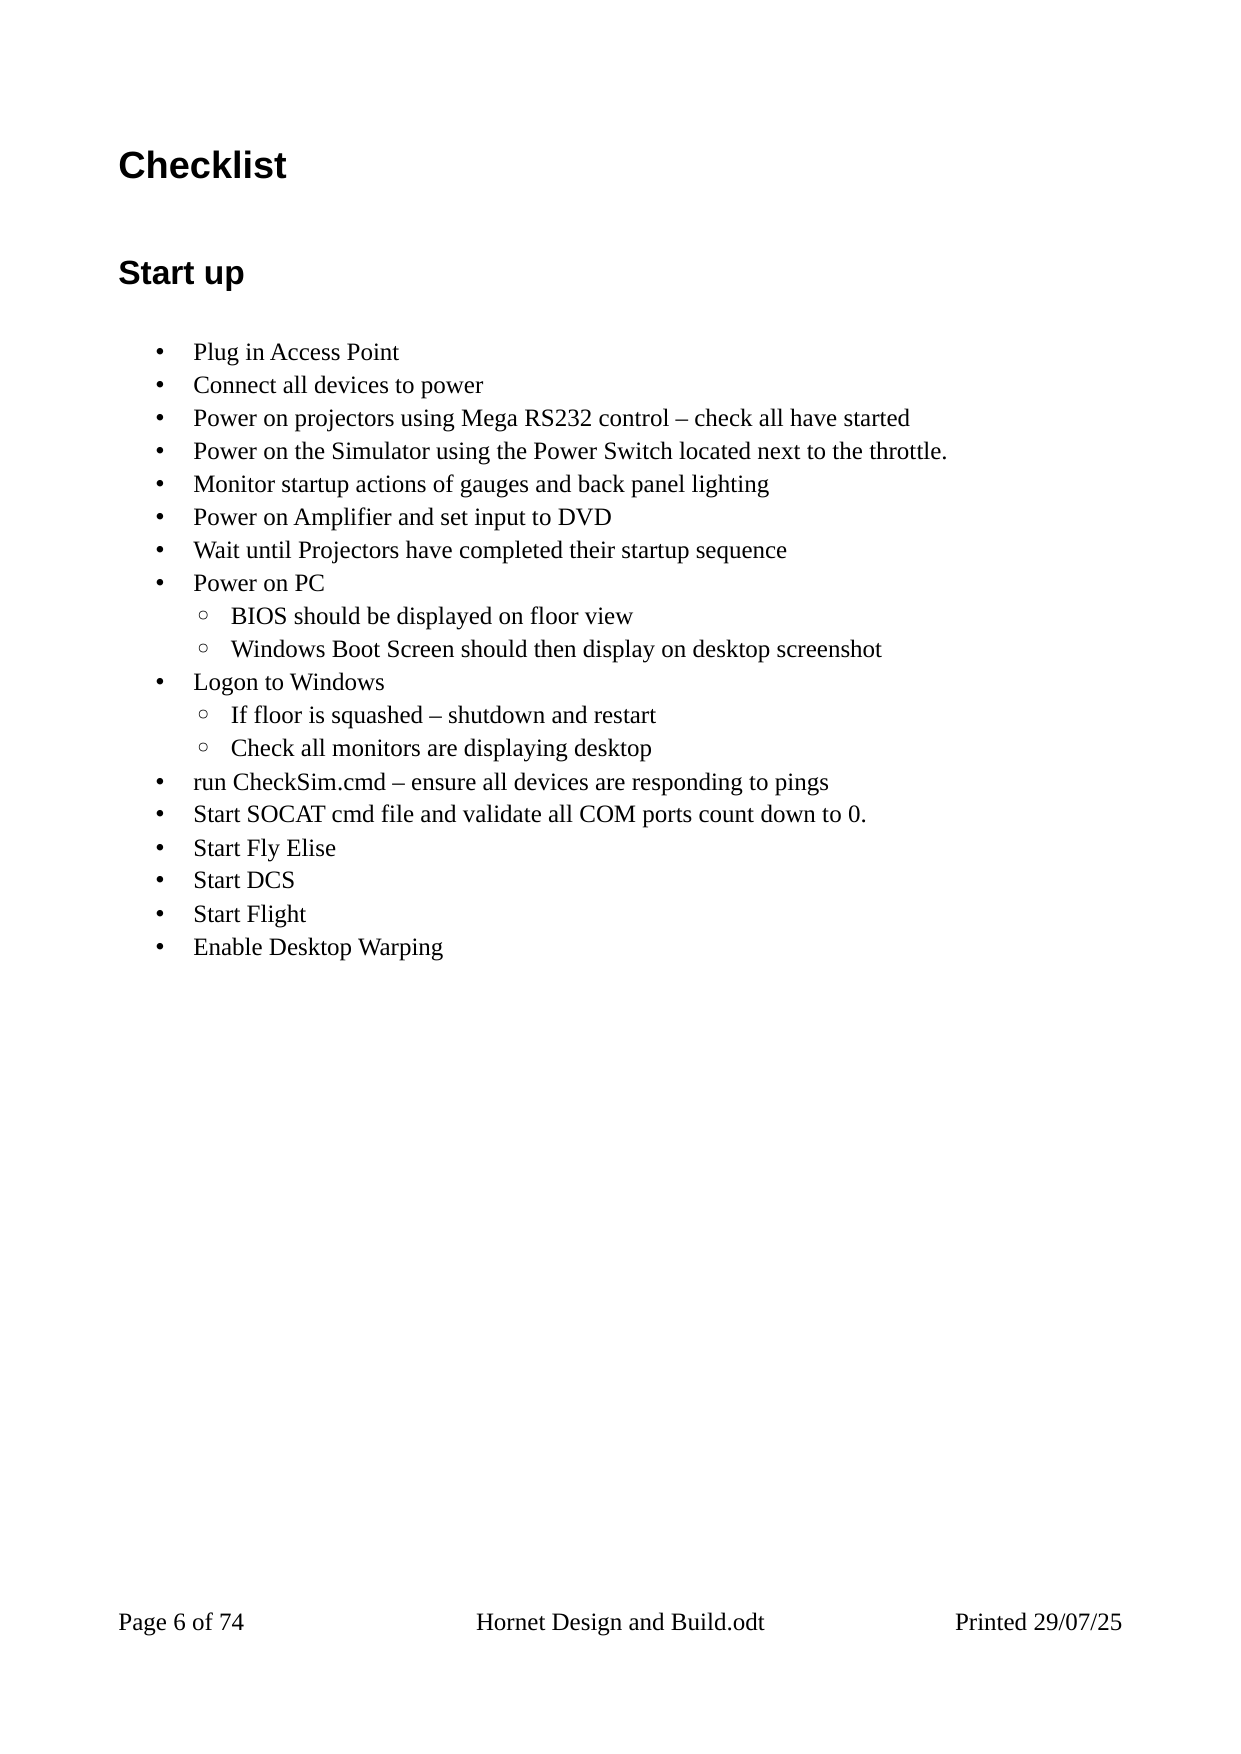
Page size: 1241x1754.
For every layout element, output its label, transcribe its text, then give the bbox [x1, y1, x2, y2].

list Start SOCAT cmd file and validate all COM ports count down to 0. [156, 799, 1122, 828]
list Logon to Windows [156, 667, 1122, 696]
subtitle Checklist [118, 143, 1122, 187]
list If floor is squashed – shutdown and restart [193, 701, 1122, 729]
list Power on the Simulator using the Power Switch located next to the throttle. [156, 436, 1122, 465]
list Check all monitors are displaying desktop [193, 733, 1122, 762]
list Power on Amplifier and set input to DVD [156, 502, 1122, 531]
list Start Flight [156, 899, 1122, 927]
list Windows Boot Screen should then display on desktop screenshot [193, 634, 1122, 663]
list Monitor startup actions of gauges and back panel lighting [156, 469, 1122, 498]
list Plug in Access Point [156, 337, 1122, 366]
list BIOS should be displayed on floor view [193, 601, 1122, 630]
list Power on PC [156, 568, 1122, 597]
list run CheckSim.cmd – ensure all devices are responding to pings [156, 767, 1122, 795]
list Start Fly Elise [156, 833, 1122, 861]
list Start DCS [156, 866, 1122, 894]
subtitle Start up [118, 253, 1122, 292]
list Connect all devices to power [156, 370, 1122, 399]
list Wait until Projectors have completed their startup sequence [156, 535, 1122, 564]
list Enable Desktop Warping [156, 932, 1122, 960]
list Power on projectors using Mega RS232 control – check all have started [156, 403, 1122, 432]
